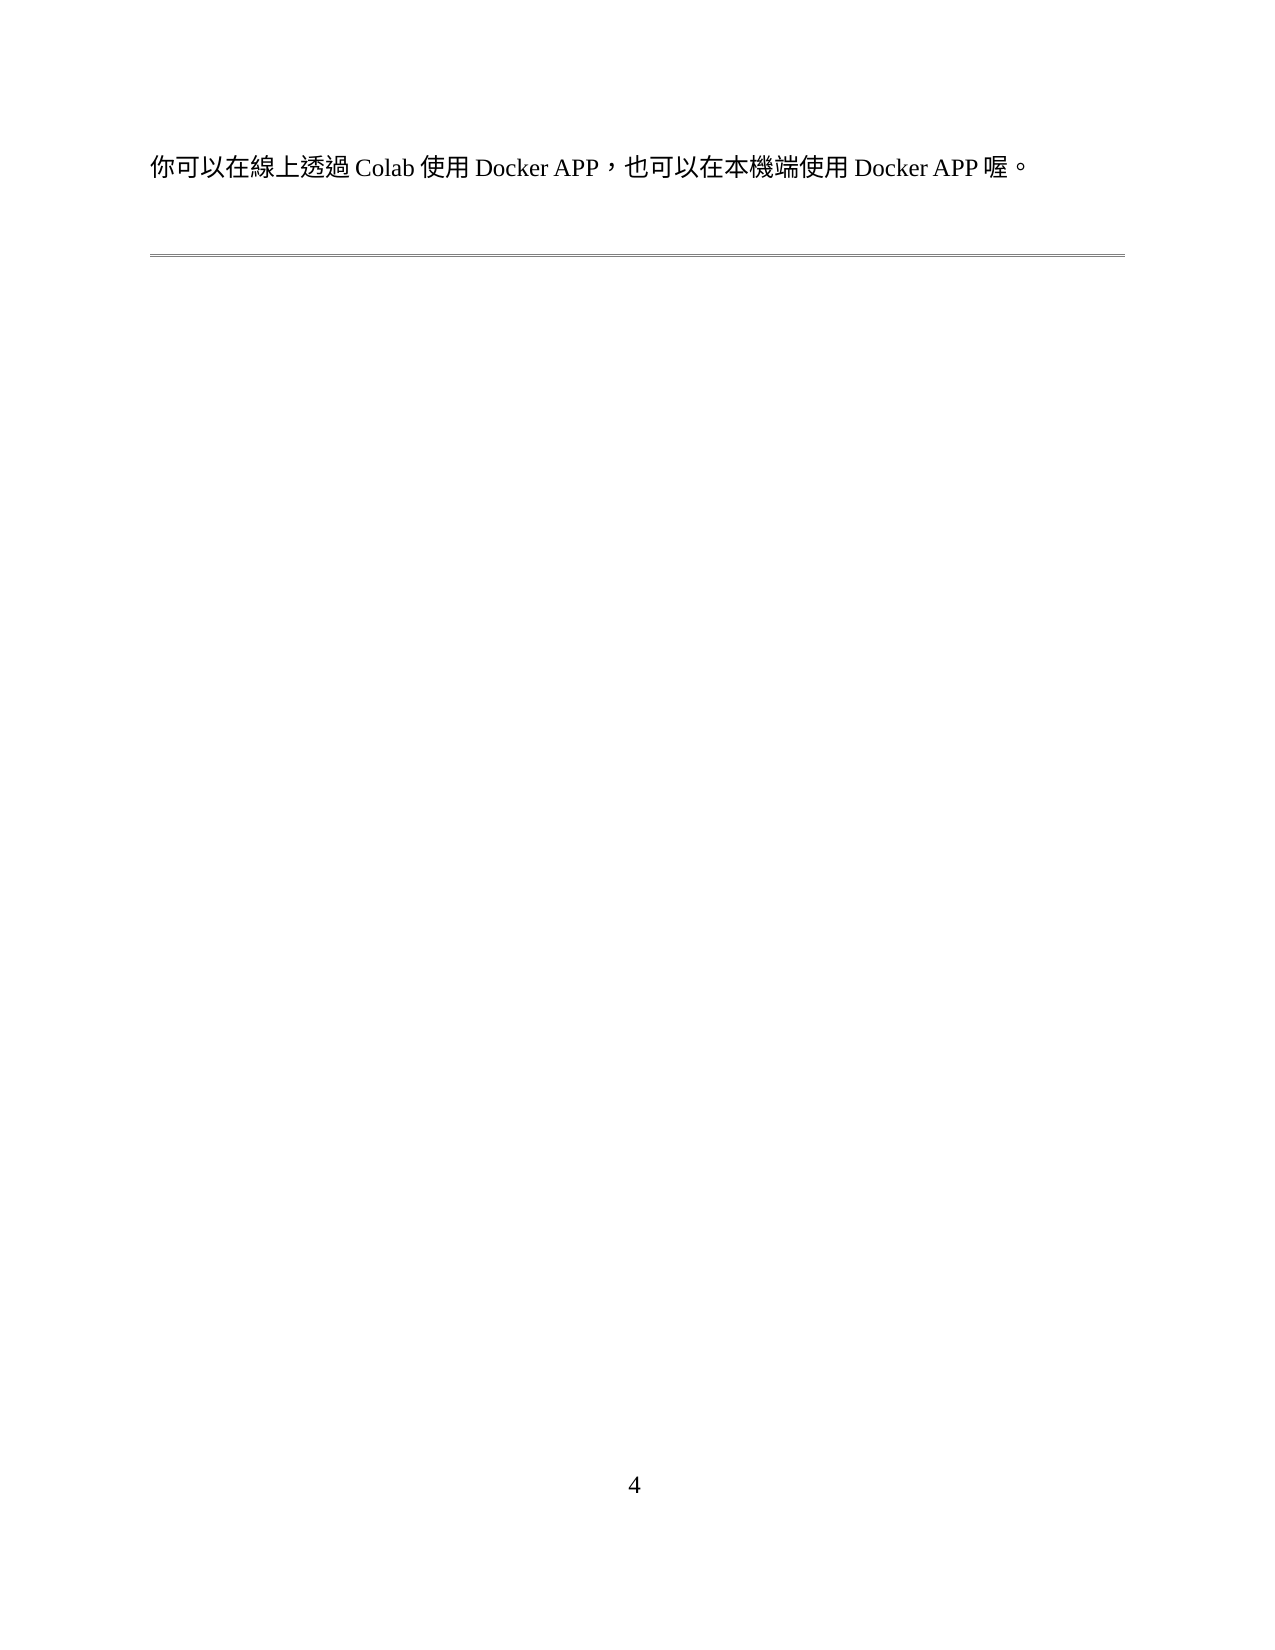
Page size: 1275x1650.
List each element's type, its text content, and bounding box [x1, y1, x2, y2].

text 你可以在線上透過Colab使用Docker APP，也可以在本機端使用Docker APP喔。 [150, 150, 1125, 184]
